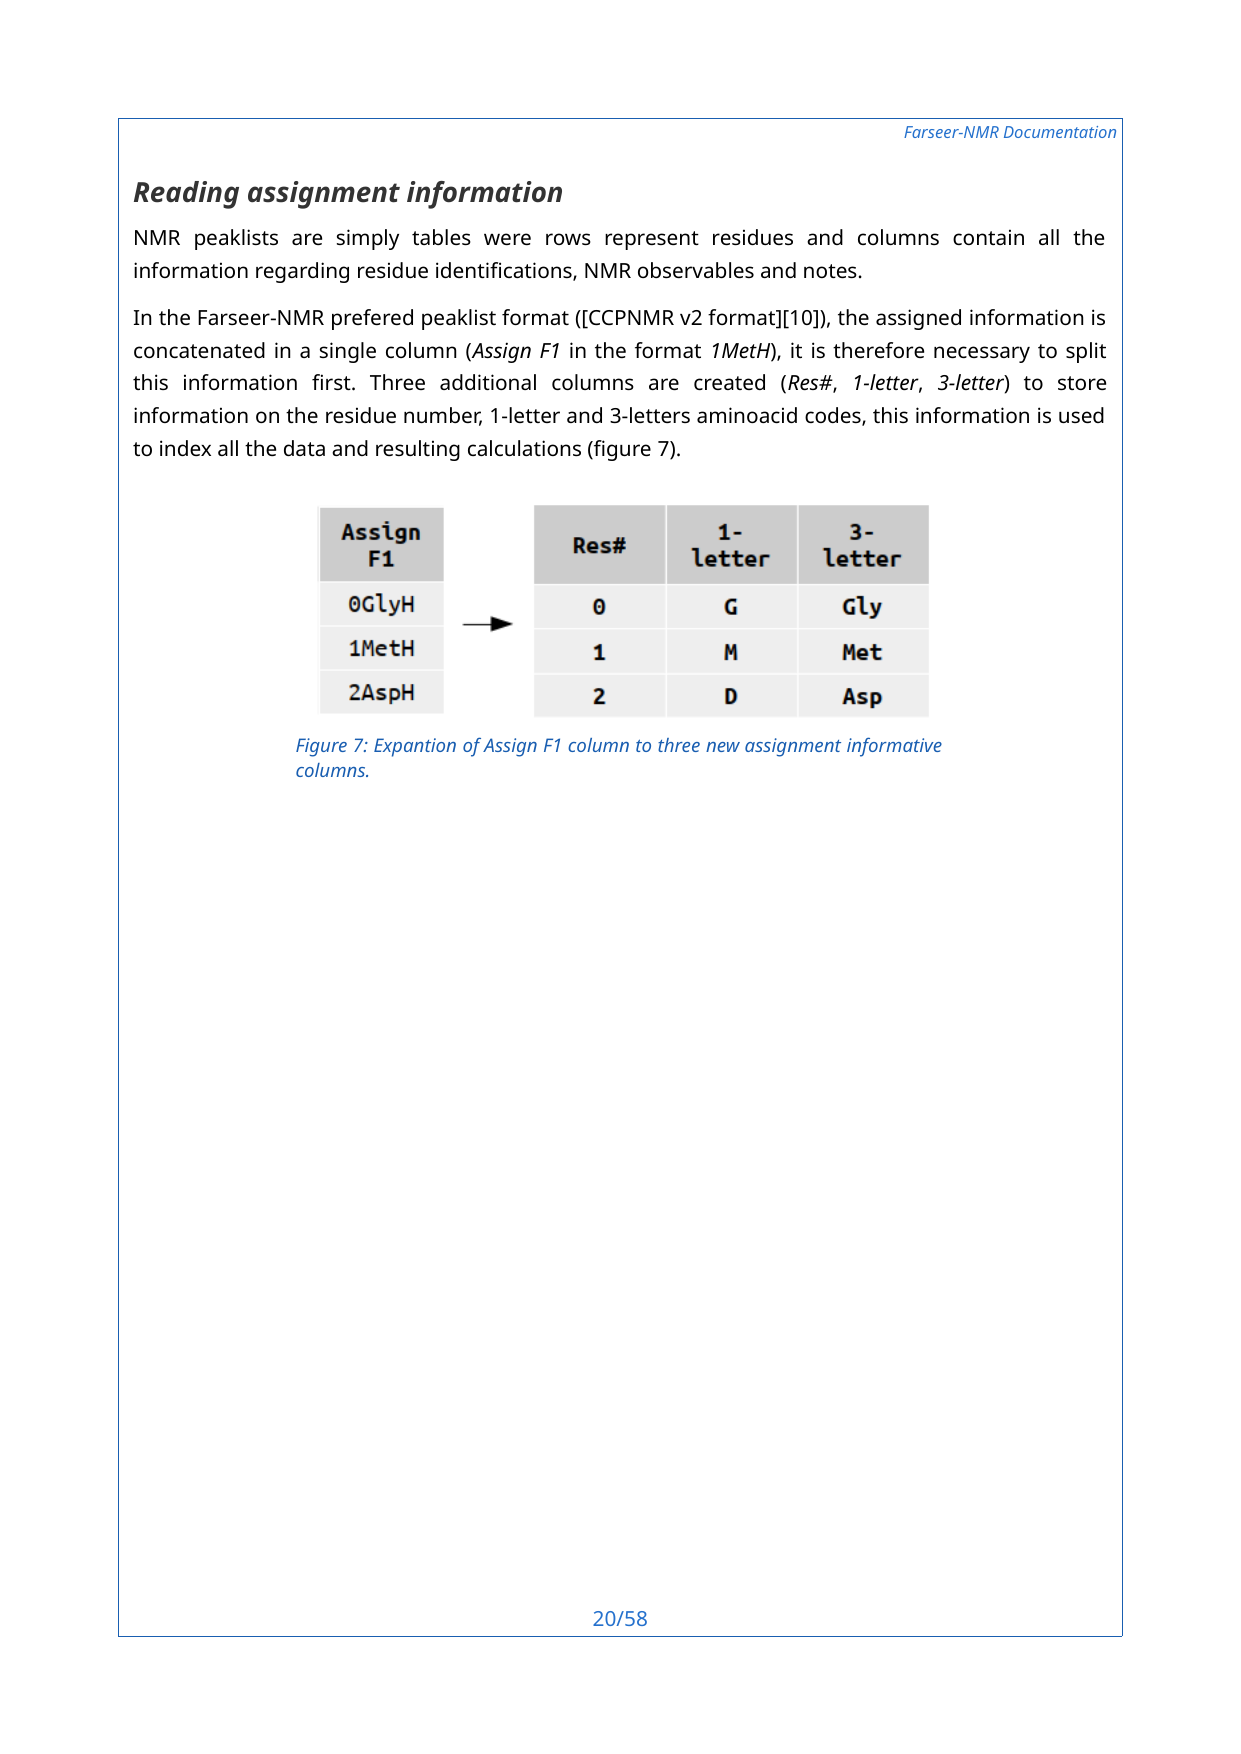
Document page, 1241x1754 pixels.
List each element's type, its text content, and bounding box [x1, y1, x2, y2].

text NMR peaklists are simply tables were rows represent residues and columns contain all the information regarding residue identifications, NMR observables and notes. [133, 223, 1107, 284]
subtitle Reading assignment information [133, 173, 1119, 211]
text In the Farseer-NMR prefered peaklist format ([CCPNMR v2 format][10]), the assigned information is concatenated in a single column (Assign F1 in the format 1MetH), it is therefore necessary to split this information first. Three additional columns are created (Res#, 1-letter, 3-letter) to store information on the residue number, 1-letter and 3-letters aminoacid codes, this information is used to index all the data and resulting calculations (figure 7). [133, 303, 1107, 462]
picture [295, 492, 945, 727]
text Figure 7: Expantion of Assign F1 column to three new assignment informative columns. [295, 727, 945, 783]
